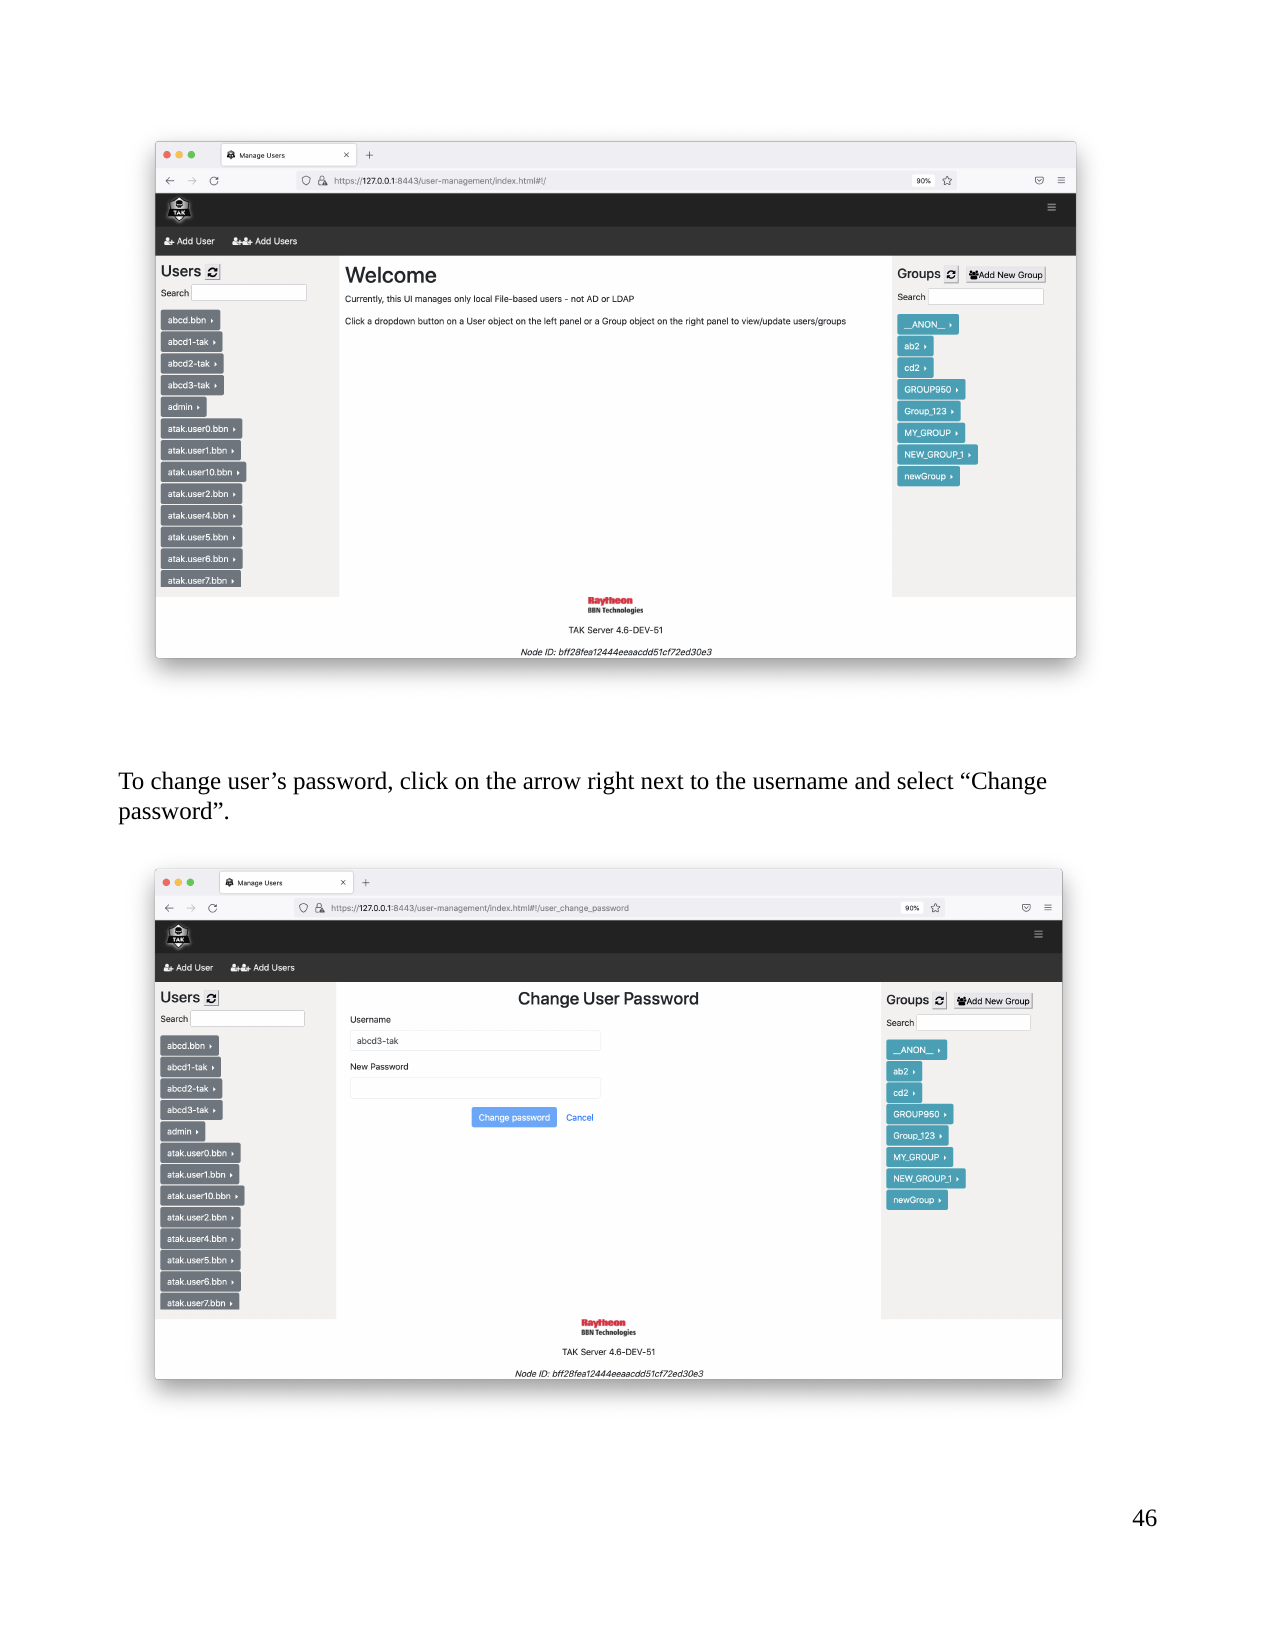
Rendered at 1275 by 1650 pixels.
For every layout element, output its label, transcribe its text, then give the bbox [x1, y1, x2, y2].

picture [122, 118, 1110, 703]
picture [121, 847, 1096, 1424]
text To change user’s password, click on the arrow right next to the username and select “Change password”. [118, 766, 1157, 825]
